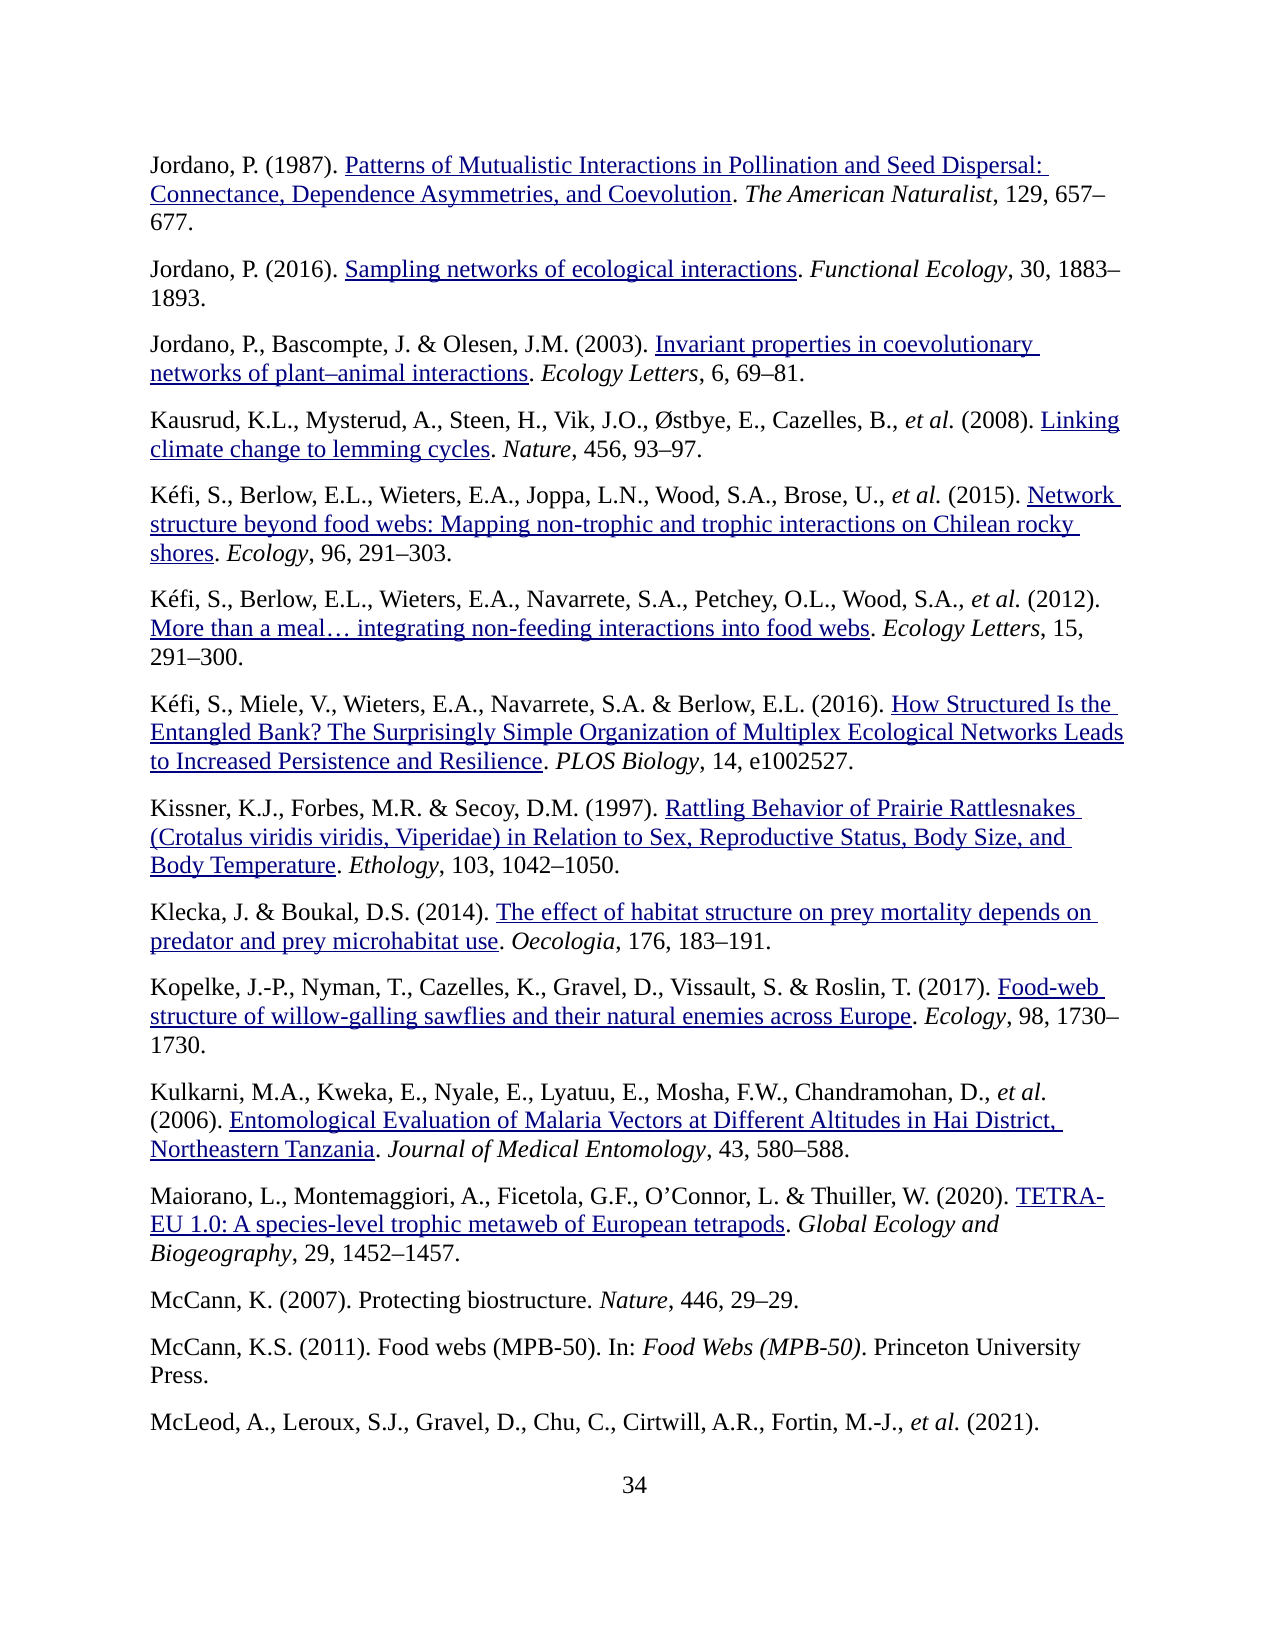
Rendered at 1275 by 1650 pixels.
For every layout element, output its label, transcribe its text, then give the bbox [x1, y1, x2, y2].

text Kopelke, J.-P., Nyman, T., Cazelles, K., Gravel, D., Vissault, S. & Roslin, T. (2017). Food-web structure of willow-galling sawflies and their natural enemies across Europe. Ecology, 98, 1730–1730. [150, 972, 1125, 1059]
text Kéfi, S., Berlow, E.L., Wieters, E.A., Joppa, L.N., Wood, S.A., Brose, U., et al. (2015). Network structure beyond food webs: Mapping non-trophic and trophic interactions on Chilean rocky shores. Ecology, 96, 291–303. [150, 480, 1125, 567]
text Kulkarni, M.A., Kweka, E., Nyale, E., Lyatuu, E., Mosha, F.W., Chandramohan, D., et al. (2006). Entomological Evaluation of Malaria Vectors at Different Altitudes in Hai District, Northeastern Tanzania. Journal of Medical Entomology, 43, 580–588. [150, 1077, 1125, 1163]
text Jordano, P., Bascompte, J. & Olesen, J.M. (2003). Invariant properties in coevolutionary networks of plant–animal interactions. Ecology Letters, 6, 69–81. [150, 329, 1125, 387]
text McCann, K. (2007). Protecting biostructure. Nature, 446, 29–29. [150, 1285, 1125, 1314]
text Kissner, K.J., Forbes, M.R. & Secoy, D.M. (1997). Rattling Behavior of Prairie Rattlesnakes (Crotalus viridis viridis, Viperidae) in Relation to Sex, Reproductive Status, Body Size, and Body Temperature. Ethology, 103, 1042–1050. [150, 793, 1125, 879]
text Jordano, P. (1987). Patterns of Mutualistic Interactions in Pollination and Seed Dispersal: Connectance, Dependence Asymmetries, and Coevolution. The American Naturalist, 129, 657–677. [150, 150, 1125, 236]
text Kausrud, K.L., Mysterud, A., Steen, H., Vik, J.O., Østbye, E., Cazelles, B., et al. (2008). Linking climate change to lemming cycles. Nature, 456, 93–97. [150, 405, 1125, 462]
text Jordano, P. (2016). Sampling networks of ecological interactions. Functional Ecology, 30, 1883–1893. [150, 254, 1125, 312]
text Kéfi, S., Berlow, E.L., Wieters, E.A., Navarrete, S.A., Petchey, O.L., Wood, S.A., et al. (2012). More than a meal… integrating non-feeding interactions into food webs. Ecology Letters, 15, 291–300. [150, 584, 1125, 671]
text Klecka, J. & Boukal, D.S. (2014). The effect of habitat structure on prey mortality depends on predator and prey microhabitat use. Oecologia, 176, 183–191. [150, 897, 1125, 954]
text McLeod, A., Leroux, S.J., Gravel, D., Chu, C., Cirtwill, A.R., Fortin, M.-J., et al. (2021). [150, 1407, 1125, 1436]
text Kéfi, S., Miele, V., Wieters, E.A., Navarrete, S.A. & Berlow, E.L. (2016). How Structured Is the Entangled Bank? The Surprisingly Simple Organization of Multiplex Ecological Networks Leads to Increased Persistence and Resilience. PLOS Biology, 14, e1002527. [150, 689, 1125, 775]
text McCann, K.S. (2011). Food webs (MPB-50). In: Food Webs (MPB-50). Princeton University Press. [150, 1332, 1125, 1389]
text Maiorano, L., Montemaggiori, A., Ficetola, G.F., O’Connor, L. & Thuiller, W. (2020). TETRA-EU 1.0: A species-level trophic metaweb of European tetrapods. Global Ecology and Biogeography, 29, 1452–1457. [150, 1181, 1125, 1267]
